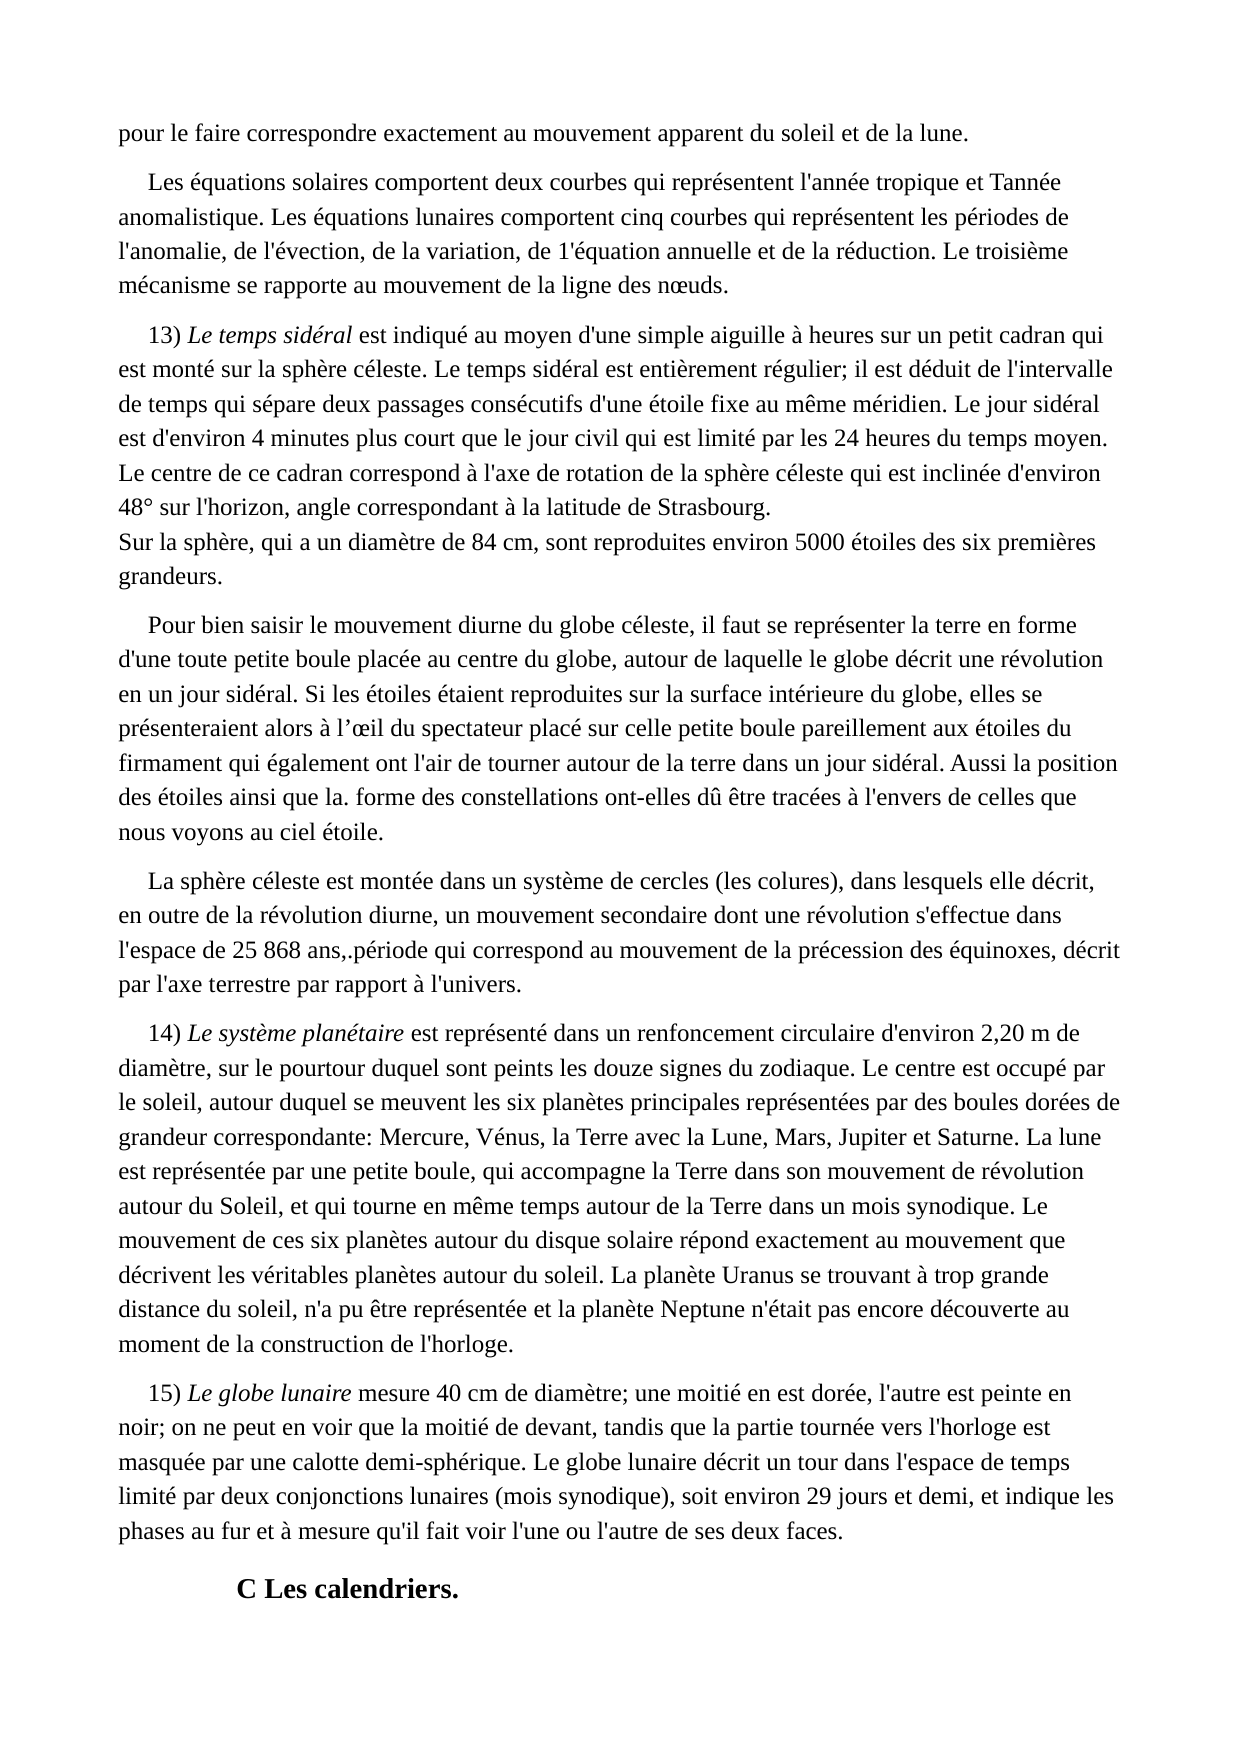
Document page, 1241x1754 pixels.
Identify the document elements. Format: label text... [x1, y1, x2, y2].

text La sphère céleste est montée dans un système de cercles (les colures), dans lesquels elle décrit, en outre de la révolution diurne, un mouvement secondaire dont une révolution s'effectue dans l'espace de 25 868 ans,.période qui correspond au mouvement de la précession des équinoxes, décrit par l'axe terrestre par rapport à l'univers. [118, 866, 1122, 998]
text 13) Le temps sidéral est indiqué au moyen d'une simple aiguille à heures sur un petit cadran qui est monté sur la sphère céleste. Le temps sidéral est entièrement régulier; il est déduit de l'intervalle de temps qui sépare deux passages consécutifs d'une étoile fixe au même méridien. Le jour sidéral est d'environ 4 minutes plus court que le jour civil qui est limité par les 24 heures du temps moyen. Le centre de ce cadran correspond à l'axe de rotation de la sphère céleste qui est inclinée d'environ 48° sur l'horizon, angle correspondant à la latitude de Strasbourg. Sur la sphère, qui a un diamètre de 84 cm, sont reproduites environ 5000 étoiles des six premières grandeurs. [118, 320, 1122, 590]
subtitle C Les calendriers. [118, 1571, 1122, 1604]
text Les équations solaires comportent deux courbes qui représentent l'année tropique et Tannée anomalistique. Les équations lunaires comportent cinq courbes qui représentent les périodes de l'anomalie, de l'évection, de la variation, de 1'équation annuelle et de la réduction. Le troisième mécanisme se rapporte au mouvement de la ligne des nœuds. [118, 167, 1122, 299]
text 14) Le système planétaire est représenté dans un renfoncement circulaire d'environ 2,20 m de diamètre, sur le pourtour duquel sont peints les douze signes du zodiaque. Le centre est occupé par le soleil, autour duquel se meuvent les six planètes principales représentées par des boules dorées de grandeur correspondante: Mercure, Vénus, la Terre avec la Lune, Mars, Jupiter et Saturne. La lune est représentée par une petite boule, qui accompagne la Terre dans son mouvement de révolution autour du Soleil, et qui tourne en même temps autour de la Terre dans un mois synodique. Le mouvement de ces six planètes autour du disque solaire répond exactement au mouvement que décrivent les véritables planètes autour du soleil. La planète Uranus se trouvant à trop grande distance du soleil, n'a pu être représentée et la planète Neptune n'était pas encore découverte au moment de la construction de l'horloge. [118, 1018, 1122, 1358]
text Pour bien saisir le mouvement diurne du globe céleste, il faut se représenter la terre en forme d'une toute petite boule placée au centre du globe, autour de laquelle le globe décrit une révolution en un jour sidéral. Si les étoiles étaient reproduites sur la surface intérieure du globe, elles se présenteraient alors à l’œil du spectateur placé sur celle petite boule pareillement aux étoiles du firmament qui également ont l'air de tourner autour de la terre dans un jour sidéral. Aussi la position des étoiles ainsi que la. forme des constellations ont-elles dû être tracées à l'envers de celles que nous voyons au ciel étoile. [118, 610, 1122, 846]
text pour le faire correspondre exactement au mouvement apparent du soleil et de la lune. [118, 118, 1122, 147]
text 15) Le globe lunaire mesure 40 cm de diamètre; une moitié en est dorée, l'autre est peinte en noir; on ne peut en voir que la moitié de devant, tandis que la partie tournée vers l'horloge est masquée par une calotte demi-sphérique. Le globe lunaire décrit un tour dans l'espace de temps limité par deux conjonctions lunaires (mois synodique), soit environ 29 jours et demi, et indique les phases au fur et à mesure qu'il fait voir l'une ou l'autre de ses deux faces. [118, 1378, 1122, 1544]
